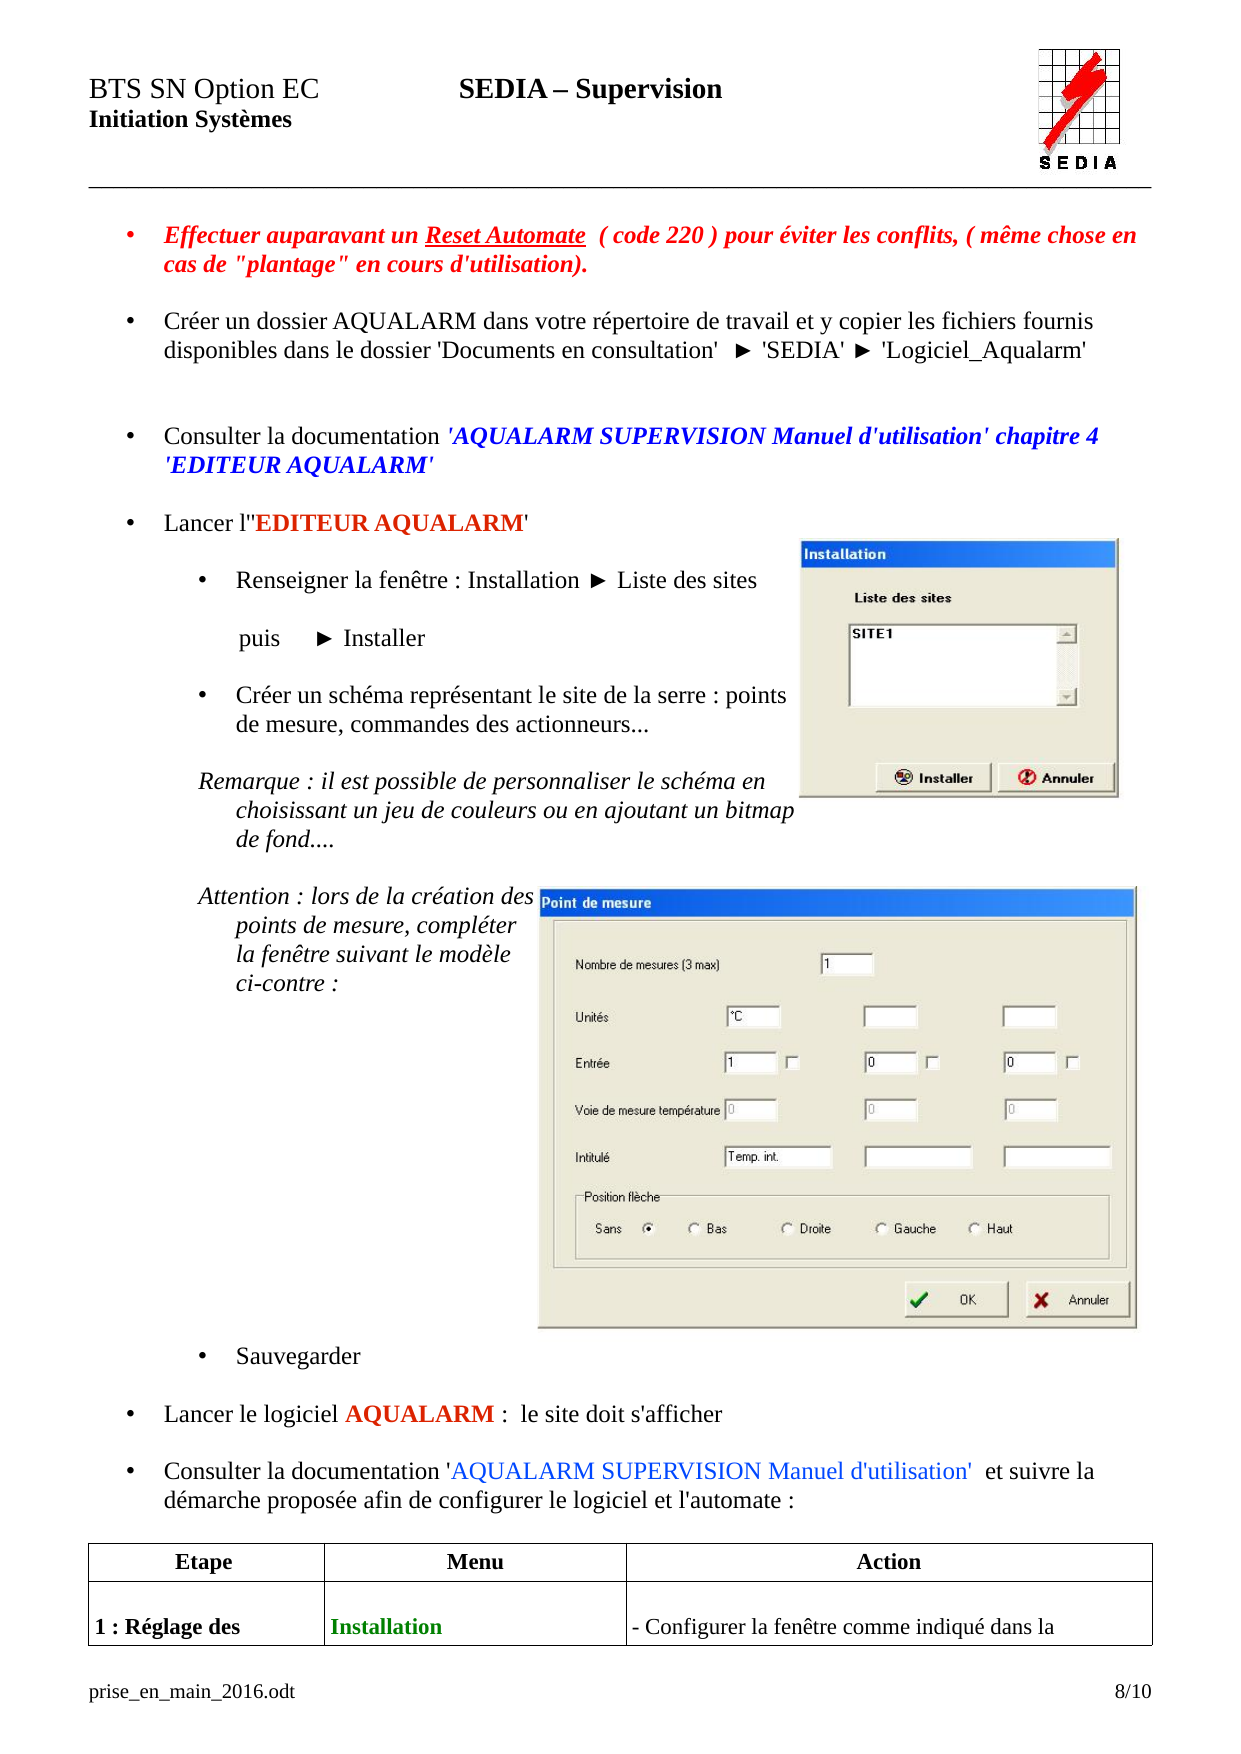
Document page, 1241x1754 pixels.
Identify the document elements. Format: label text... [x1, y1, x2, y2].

list Créer un schéma représentant le site de la serre : points de mesure, commandes des actionneurs... [198, 680, 798, 738]
list Consulter la documentation 'AQUALARM SUPERVISION Manuel d'utilisation' chapitre 4 'EDITEUR AQUALARM' [126, 421, 1152, 479]
table_header Menu [325, 1544, 626, 1581]
list Renseigner la fenêtre : Installation ► Liste des sites [198, 565, 798, 594]
table_header Action [627, 1544, 1152, 1581]
list [1131, 623, 1152, 651]
list Effectuer auparavant un Reset Automate ( code 220 ) pour éviter les conflits, ( même chose en cas de "plantage" en cours d'utilisation). [126, 220, 1152, 278]
list Lancer le logiciel AQUALARM : le site doit s'afficher [126, 1399, 1152, 1428]
picture [537, 886, 1150, 1354]
list Créer un dossier AQUALARM dans votre répertoire de travail et y copier les fichiers fournis disponibles dans le dossier 'Documents en consultation' ► 'SEDIA' ► 'Logiciel_Aqualarm' [126, 306, 1152, 364]
list Sauvegarder [198, 1341, 1152, 1370]
table_cell 1 : Réglage des [89, 1582, 324, 1645]
list Consulter la documentation 'AQUALARM SUPERVISION Manuel d'utilisation' et suivre la démarche proposée afin de configurer le logiciel et l'automate : [126, 1456, 1152, 1514]
text Remarque : il est possible de personnaliser le schéma en choisissant un jeu de couleurs ou en ajoutant un bitmap de fond.... [198, 766, 1152, 853]
table_cell - Configurer la fenêtre comme indiqué dans la [627, 1582, 1152, 1645]
table_header Etape [89, 1544, 324, 1581]
list Lancer l''EDITEUR AQUALARM' [126, 508, 1152, 536]
text Attention : lors de la création des points de mesure, compléter la fenêtre suivant le modèle ci-contre : [198, 881, 1152, 996]
table_cell Installation [325, 1582, 626, 1645]
list puis ► Installer [201, 623, 798, 651]
